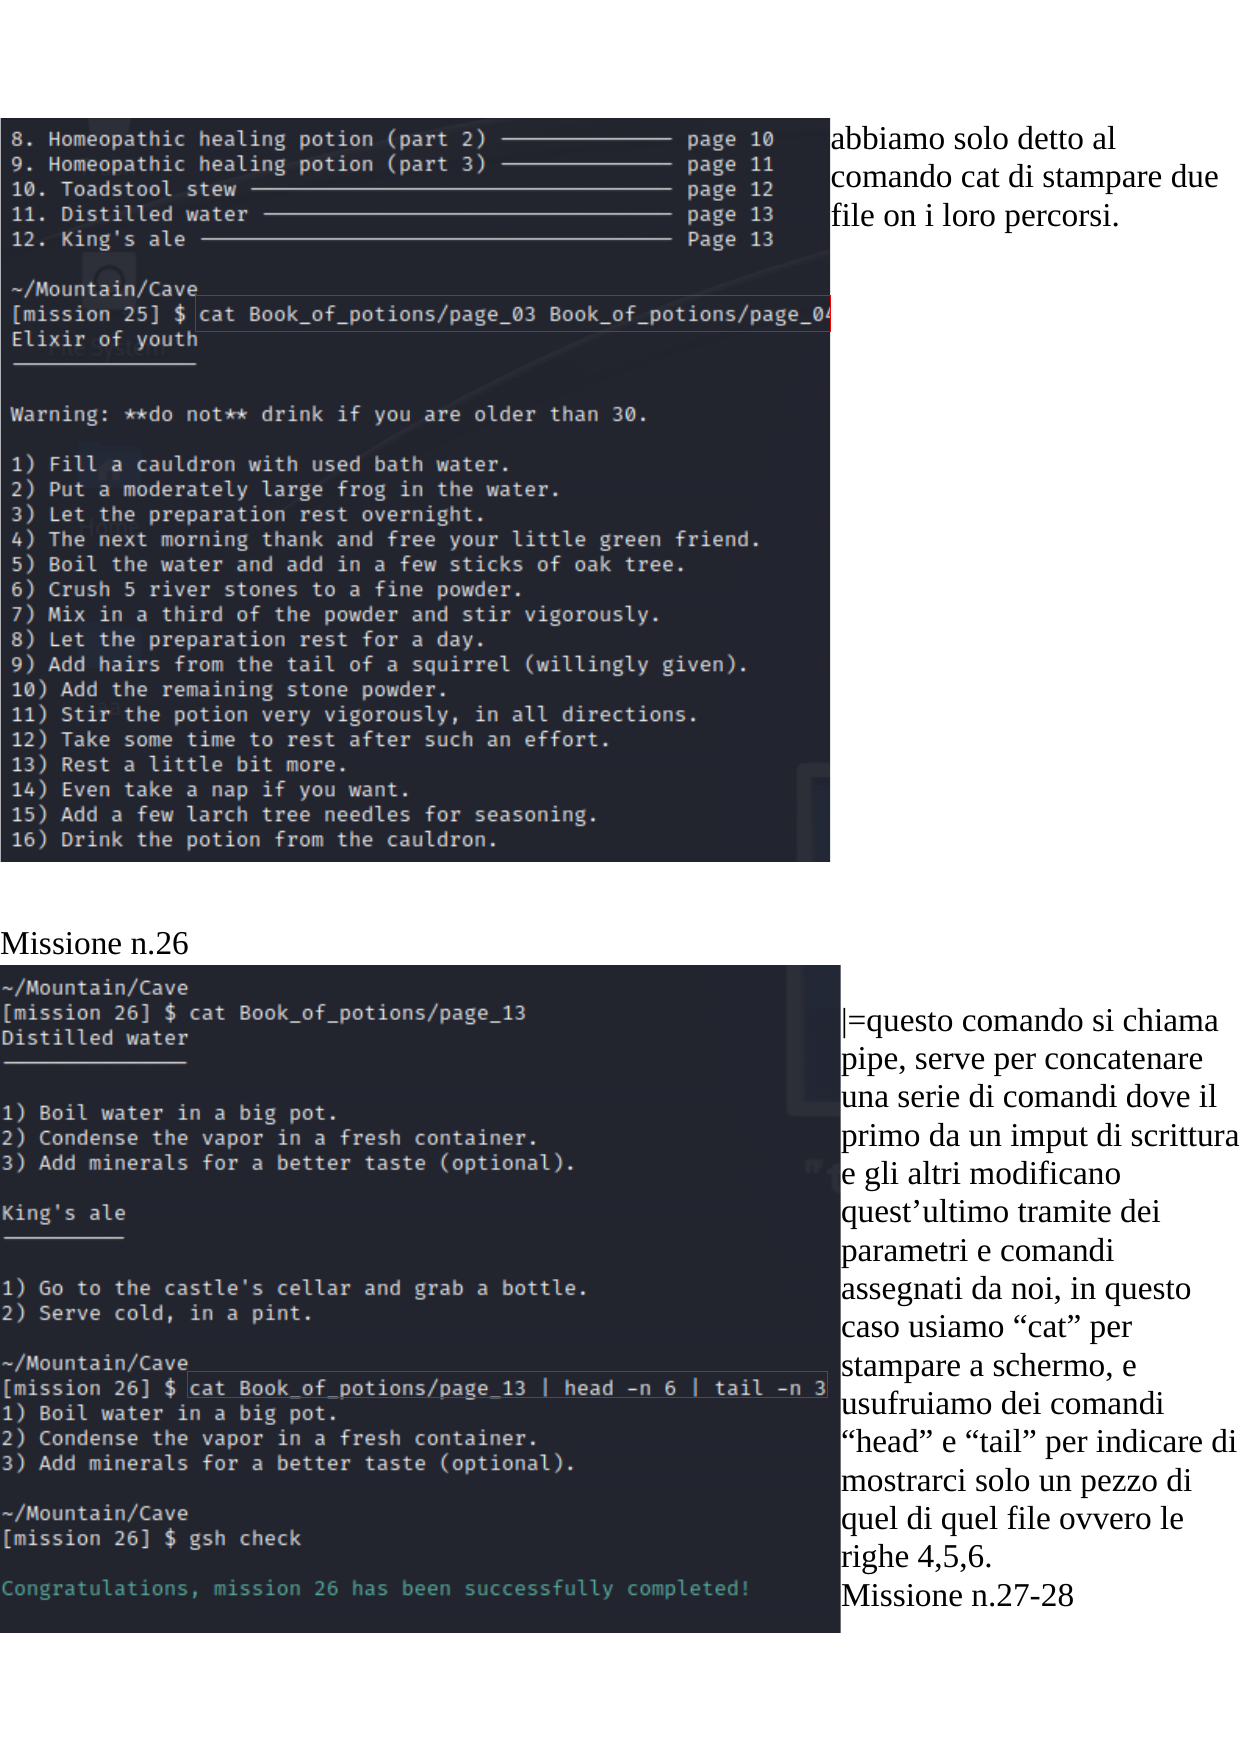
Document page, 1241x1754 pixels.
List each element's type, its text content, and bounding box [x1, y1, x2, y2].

text Missione n.27-28 [841, 1575, 1240, 1613]
picture [196, 296, 830, 331]
text |=questo comando si chiama pipe, serve per concatenare una serie di comandi dove il primo da un imput di scrittura e gli altri modificano quest’ultimo tramite dei parametri e comandi assegnati da noi, in questo caso usiamo “cat” per stampare a schermo, e usufruiamo dei comandi “head” e “tail” per indicare di mostrarci solo un pezzo di quel di quel file ovvero le righe 4,5,6. [841, 1000, 1240, 1575]
picture [0, 965, 841, 1633]
text Missione n.26 [0, 923, 1240, 961]
text abbiamo solo detto al comando cat di stampare due file on i loro percorsi. [831, 118, 1240, 233]
picture [0, 118, 831, 862]
